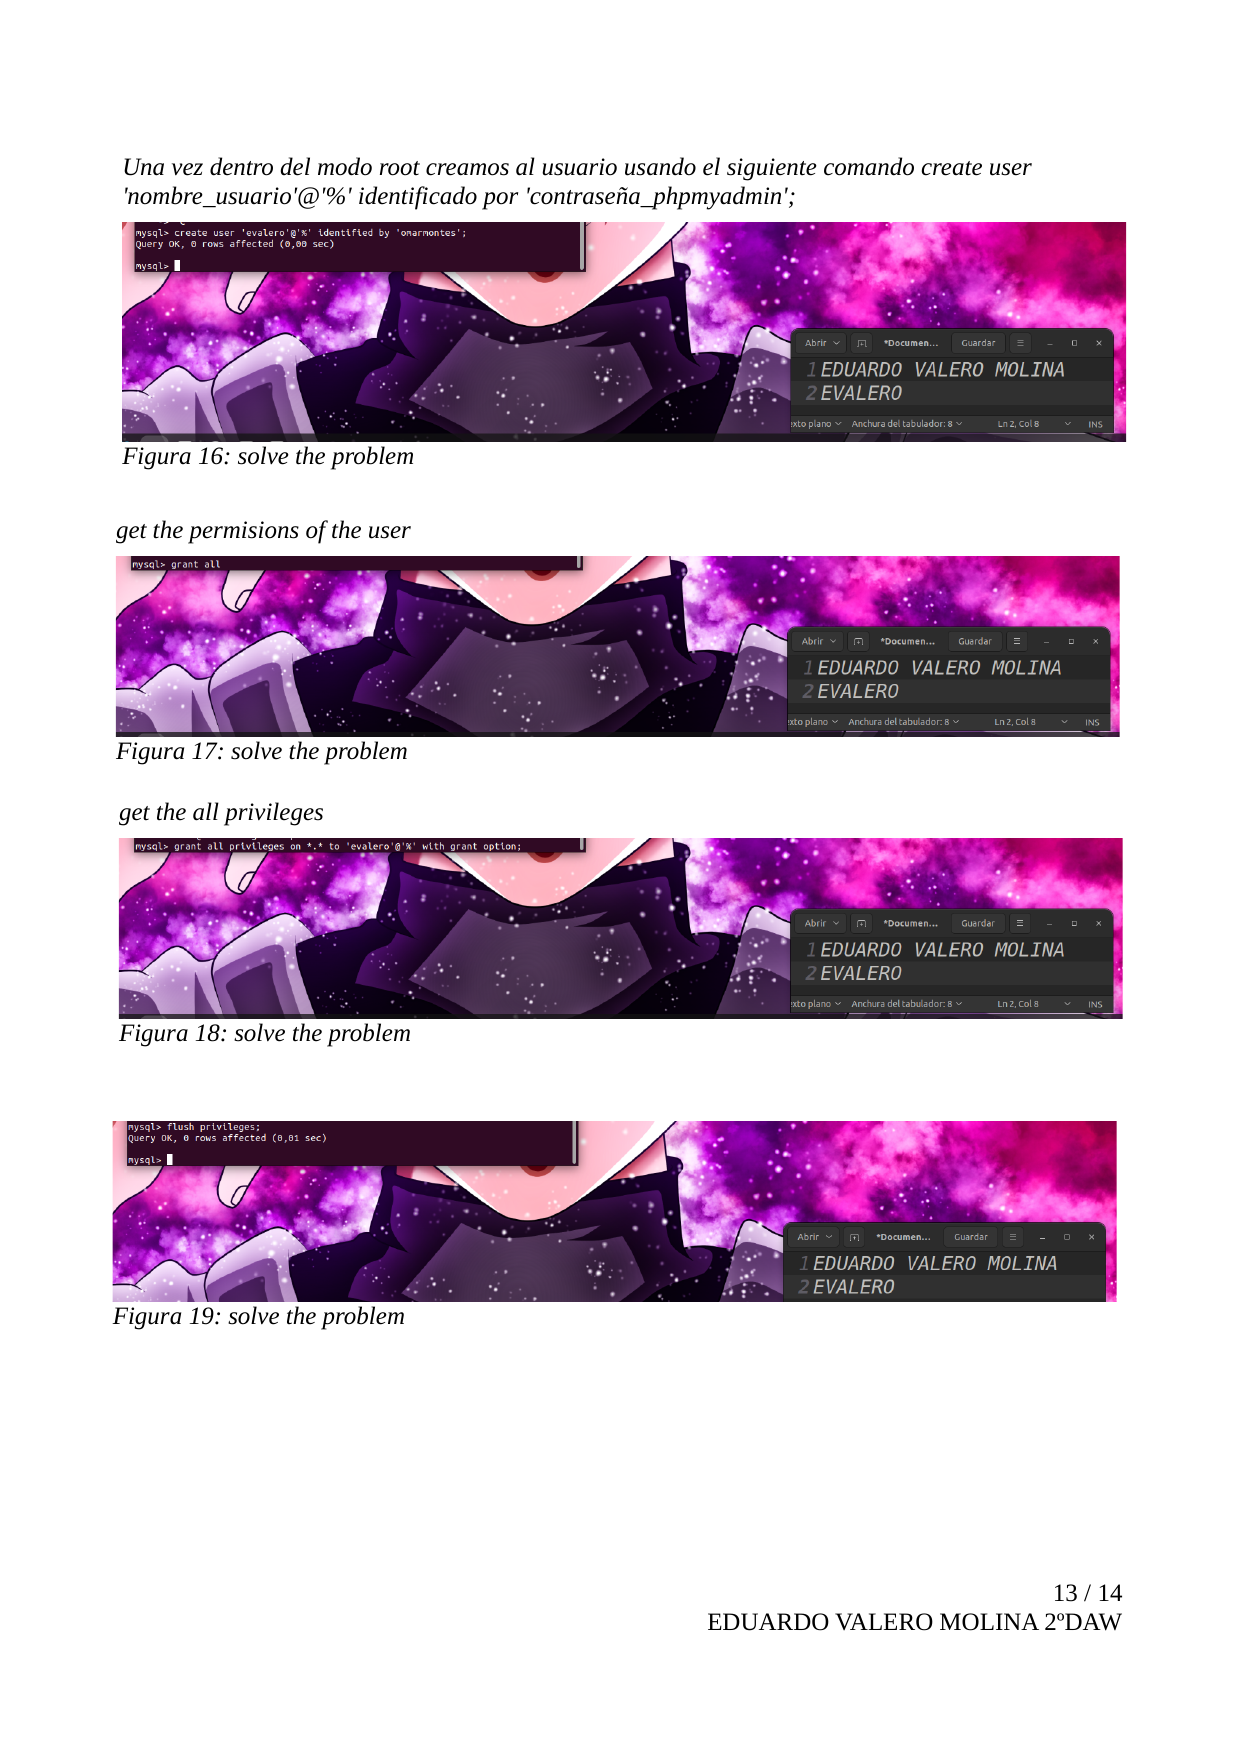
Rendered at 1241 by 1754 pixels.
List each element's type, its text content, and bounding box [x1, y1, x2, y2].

text Figura 16: solve the problem [122, 442, 1126, 470]
picture [118, 838, 1123, 1019]
text get the permisions of the user [116, 515, 1120, 556]
picture [115, 556, 1120, 737]
picture [122, 222, 1127, 442]
text Figura 17: solve the problem [116, 737, 1120, 765]
text Figura 19: solve the problem [113, 1302, 1117, 1330]
text Figura 18: solve the problem [119, 1019, 1123, 1047]
text Una vez dentro del modo root creamos al usuario usando el siguiente comando create user 'nombre_usuario'@'%' identificado por 'contraseña_phpmyadmin'; [122, 152, 1126, 222]
picture [112, 1121, 1117, 1302]
text get the all privileges [119, 797, 1123, 838]
